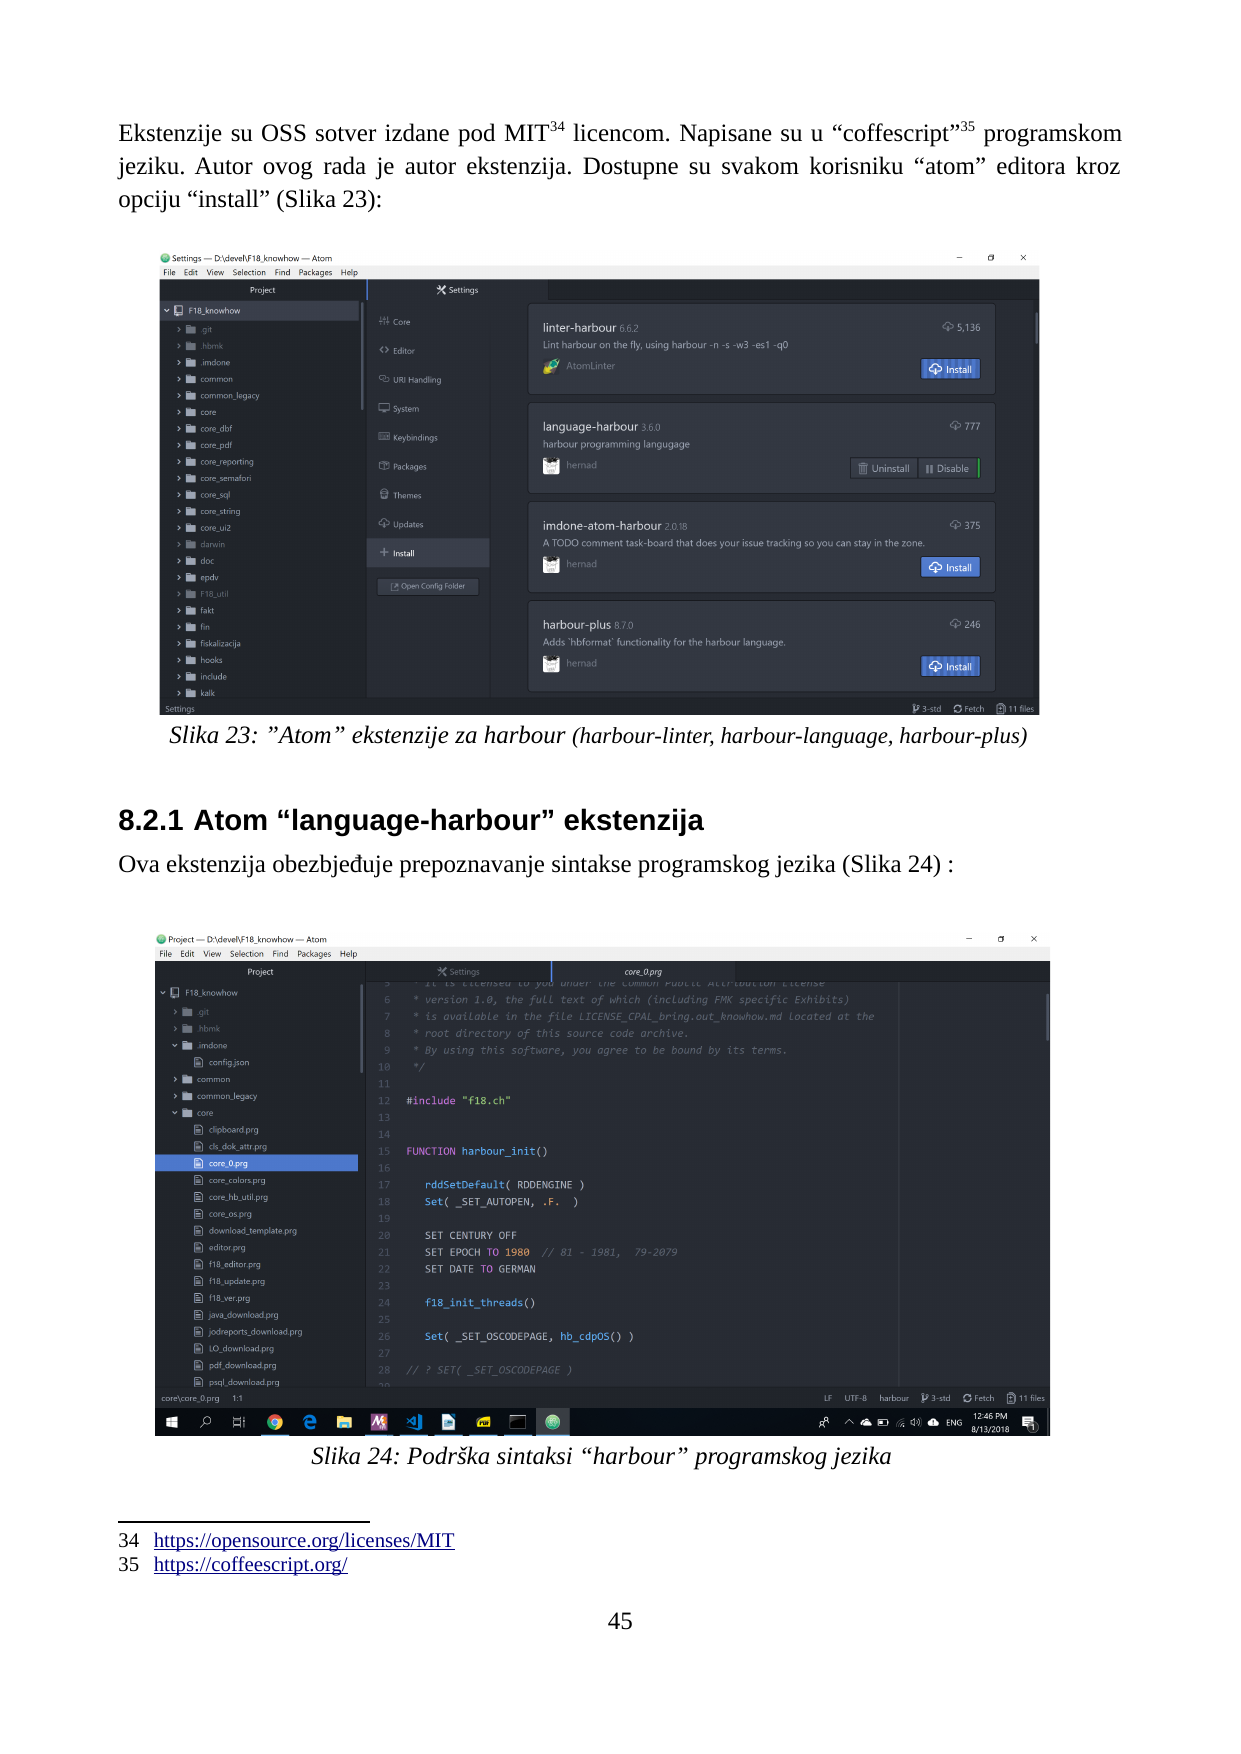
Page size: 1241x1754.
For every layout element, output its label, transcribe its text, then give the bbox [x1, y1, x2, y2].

text https://coffeescript.org/ [118, 1552, 1122, 1576]
text https://opensource.org/licenses/MIT [118, 1528, 1122, 1552]
picture [155, 932, 1050, 1436]
text Slika 23: ”Atom” ekstenzije za harbour (harbour-linter, harbour-language, harbour-plus) [159, 715, 1039, 748]
subtitle Atom “language-harbour” ekstenzija [118, 803, 1122, 837]
text Slika 24: Podrška sintaksi “harbour” programskog jezika [155, 1436, 1050, 1469]
picture [159, 250, 1040, 715]
text Ekstenzije su OSS sotver izdane pod MIT licencom. Napisane su u “coffescript” programskom jeziku. Autor ovog rada je autor ekstenzija. Dostupne su svakom korisniku “atom” editora kroz opciju “install” (Slika 23): [118, 118, 1122, 213]
text Ova ekstenzija obezbjeđuje prepoznavanje sintakse programskog jezika (Slika 24) : [118, 849, 1122, 878]
